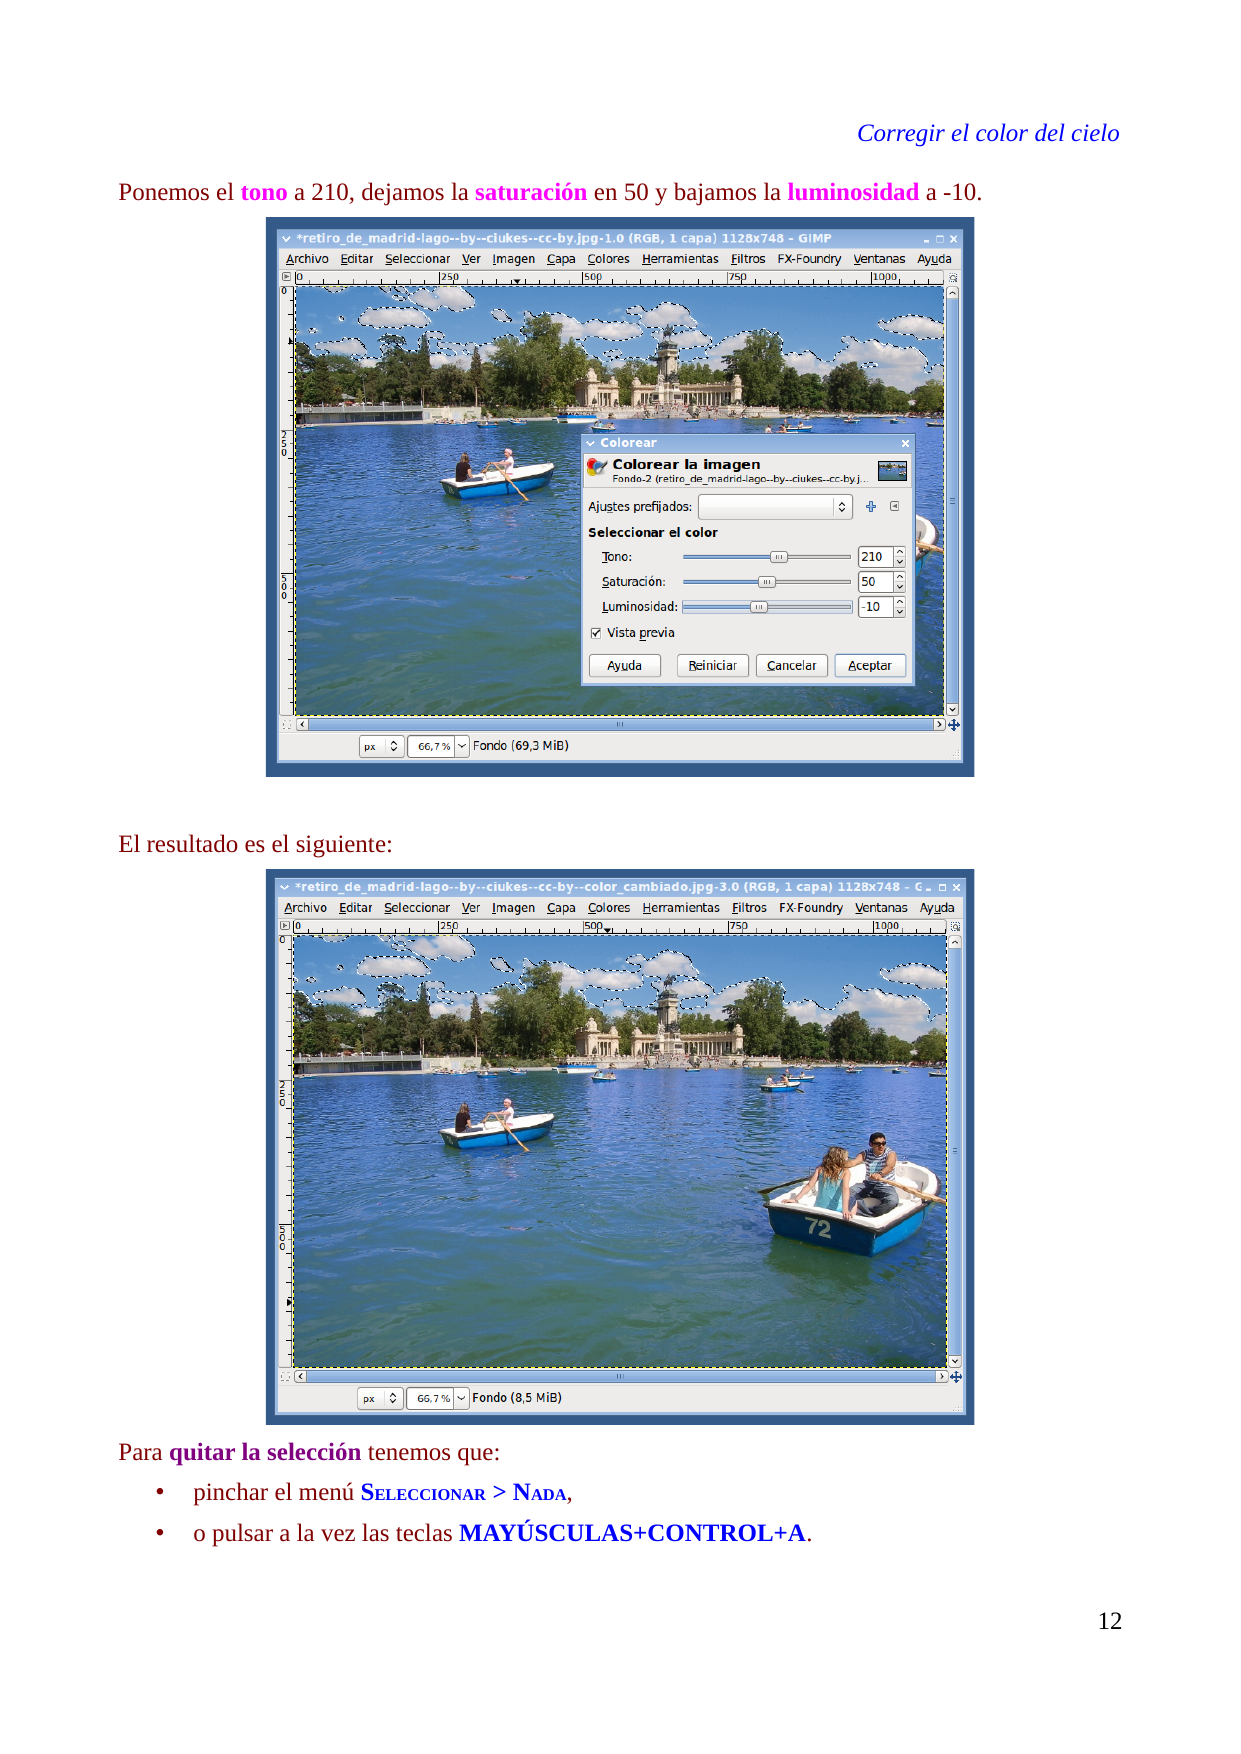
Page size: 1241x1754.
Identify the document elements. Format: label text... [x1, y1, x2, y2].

text Para quitar la selección tenemos que: [118, 1437, 1122, 1465]
text Ponemos el tono a 210, dejamos la saturación en 50 y bajamos la luminosidad a -10. [118, 177, 1122, 206]
picture [265, 869, 975, 1425]
list pinchar el menú Seleccionar > Nada, [156, 1477, 1122, 1506]
picture [265, 217, 975, 777]
list o pulsar a la vez las teclas Mayúsculas+Control+A. [156, 1518, 1122, 1546]
text El resultado es el siguiente: [118, 829, 1122, 858]
